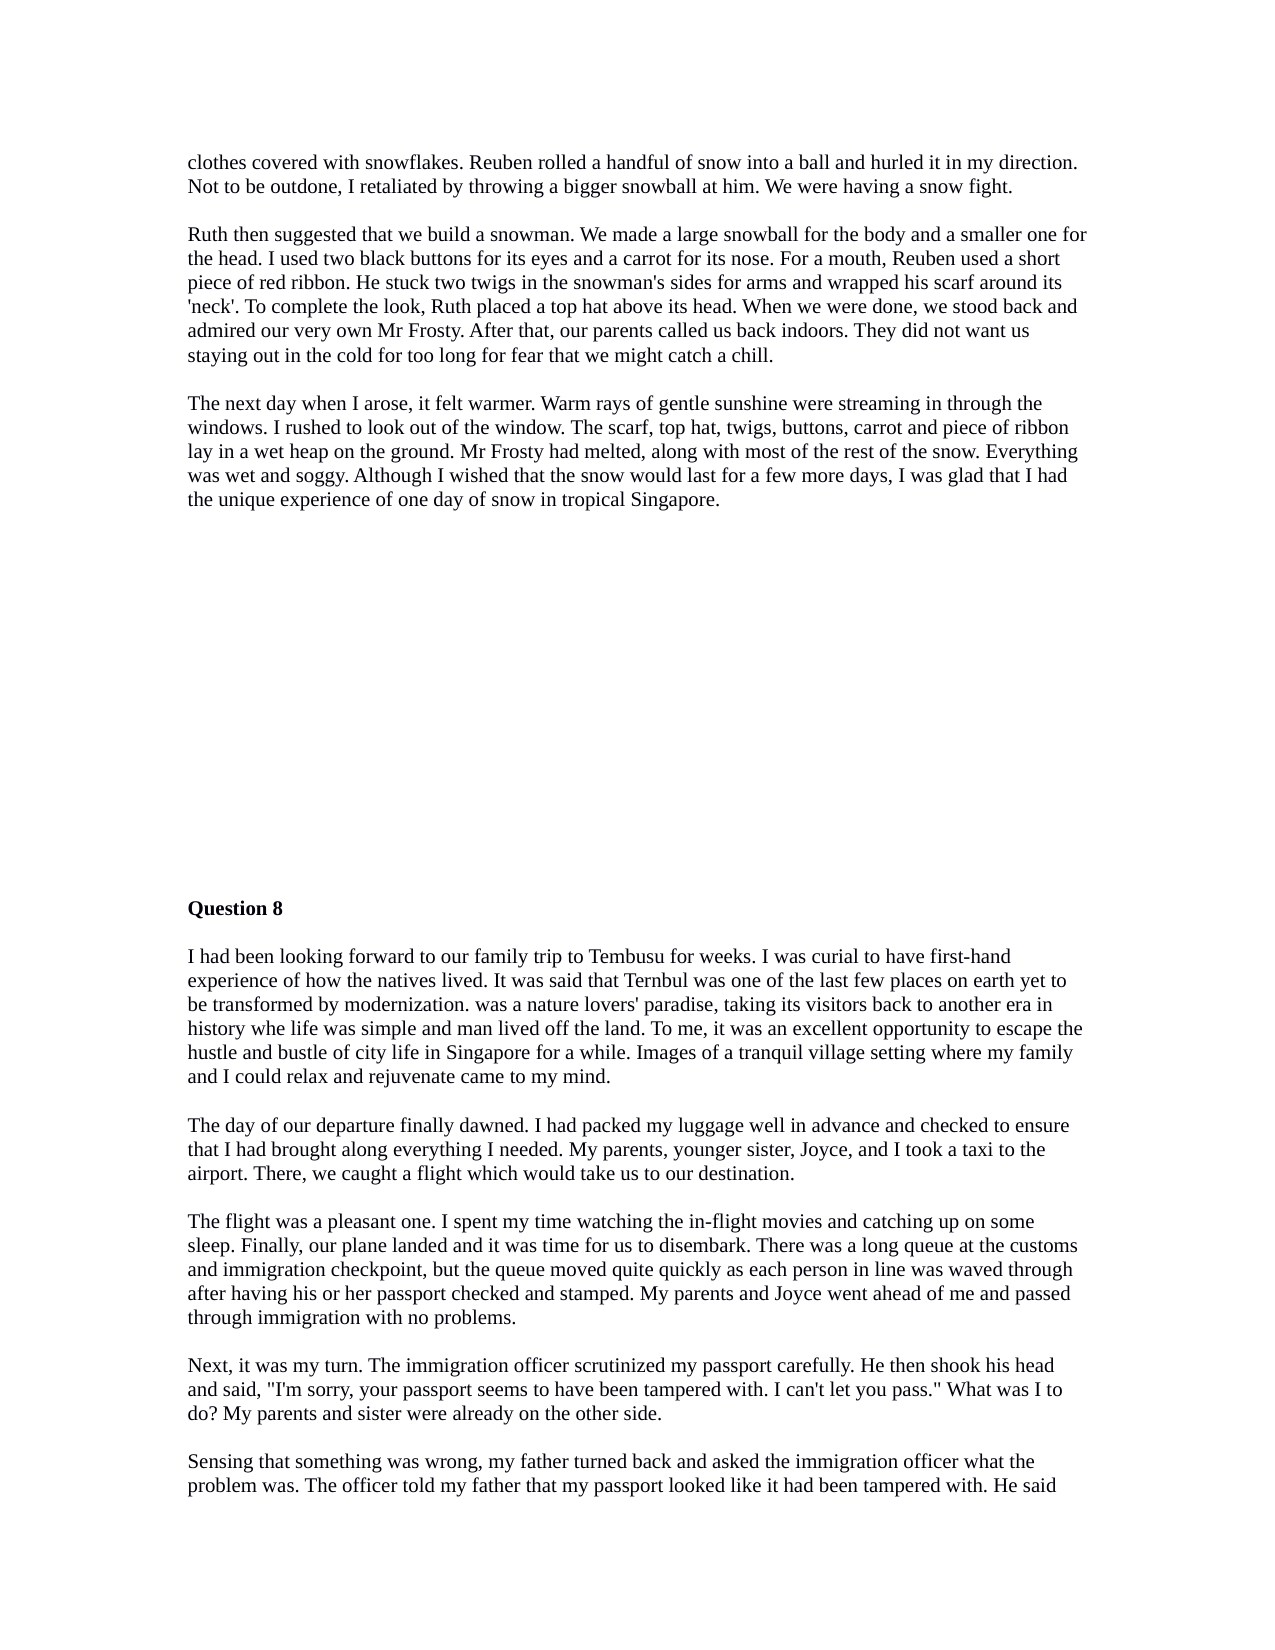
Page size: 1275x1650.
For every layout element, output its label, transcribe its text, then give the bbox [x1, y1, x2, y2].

text I had been looking forward to our family trip to Tembusu for weeks. I was curial to have first-hand experience of how the natives lived. It was said that Ternbul was one of the last few places on earth yet to be transformed by modernization. was a nature lovers' paradise, taking its visitors back to another era in history whe life was simple and man lived off the land. To me, it was an excellent opportunity to escape the hustle and bustle of city life in Singapore for a while. Images of a tranquil village setting where my family and I could relax and rejuvenate came to my mind. [187, 944, 1087, 1088]
text Sensing that something was wrong, my father turned back and asked the immigration officer what the problem was. The officer told my father that my passport looked like it had been tampered with. He said [187, 1449, 1087, 1497]
text The next day when I arose, it felt warmer. Warm rays of gentle sunshine were streaming in through the windows. I rushed to look out of the window. The scarf, top hat, twigs, buttons, carrot and piece of ribbon lay in a wet heap on the ground. Mr Frosty had melted, along with most of the rest of the snow. Everything was wet and soggy. Although I wished that the snow would last for a few more days, I was glad that I had the unique experience of one day of snow in tropical Singapore. [187, 391, 1087, 511]
text Question 8 [187, 896, 1087, 920]
text clothes covered with snowflakes. Reuben rolled a handful of snow into a ball and hurled it in my direction. Not to be outdone, I retaliated by throwing a bigger snowball at him. We were having a snow fight. [187, 150, 1087, 198]
text Next, it was my turn. The immigration officer scrutinized my passport carefully. He then shook his head and said, "I'm sorry, your passport seems to have been tampered with. I can't let you pass." What was I to do? My parents and sister were already on the other side. [187, 1353, 1087, 1425]
text The day of our departure finally dawned. I had packed my luggage well in advance and checked to ensure that I had brought along everything I needed. My parents, younger sister, Joyce, and I took a taxi to the airport. There, we caught a flight which would take us to our destination. [187, 1112, 1087, 1185]
text The flight was a pleasant one. I spent my time watching the in-flight movies and catching up on some sleep. Finally, our plane landed and it was time for us to disembark. There was a long queue at the customs and immigration checkpoint, but the queue moved quite quickly as each person in line was waved through after having his or her passport checked and stamped. My parents and Joyce went ahead of me and passed through immigration with no problems. [187, 1209, 1087, 1329]
text Ruth then suggested that we build a snowman. We made a large snowball for the body and a smaller one for the head. I used two black buttons for its eyes and a carrot for its nose. For a mouth, Reuben used a short piece of red ribbon. He stuck two twigs in the snowman's sides for arms and wrapped his scarf around its 'neck'. To complete the look, Ruth placed a top hat above its head. When we were done, we stood back and admired our very own Mr Frosty. After that, our parents called us back indoors. They did not want us staying out in the cold for too long for fear that we might catch a chill. [187, 222, 1087, 367]
